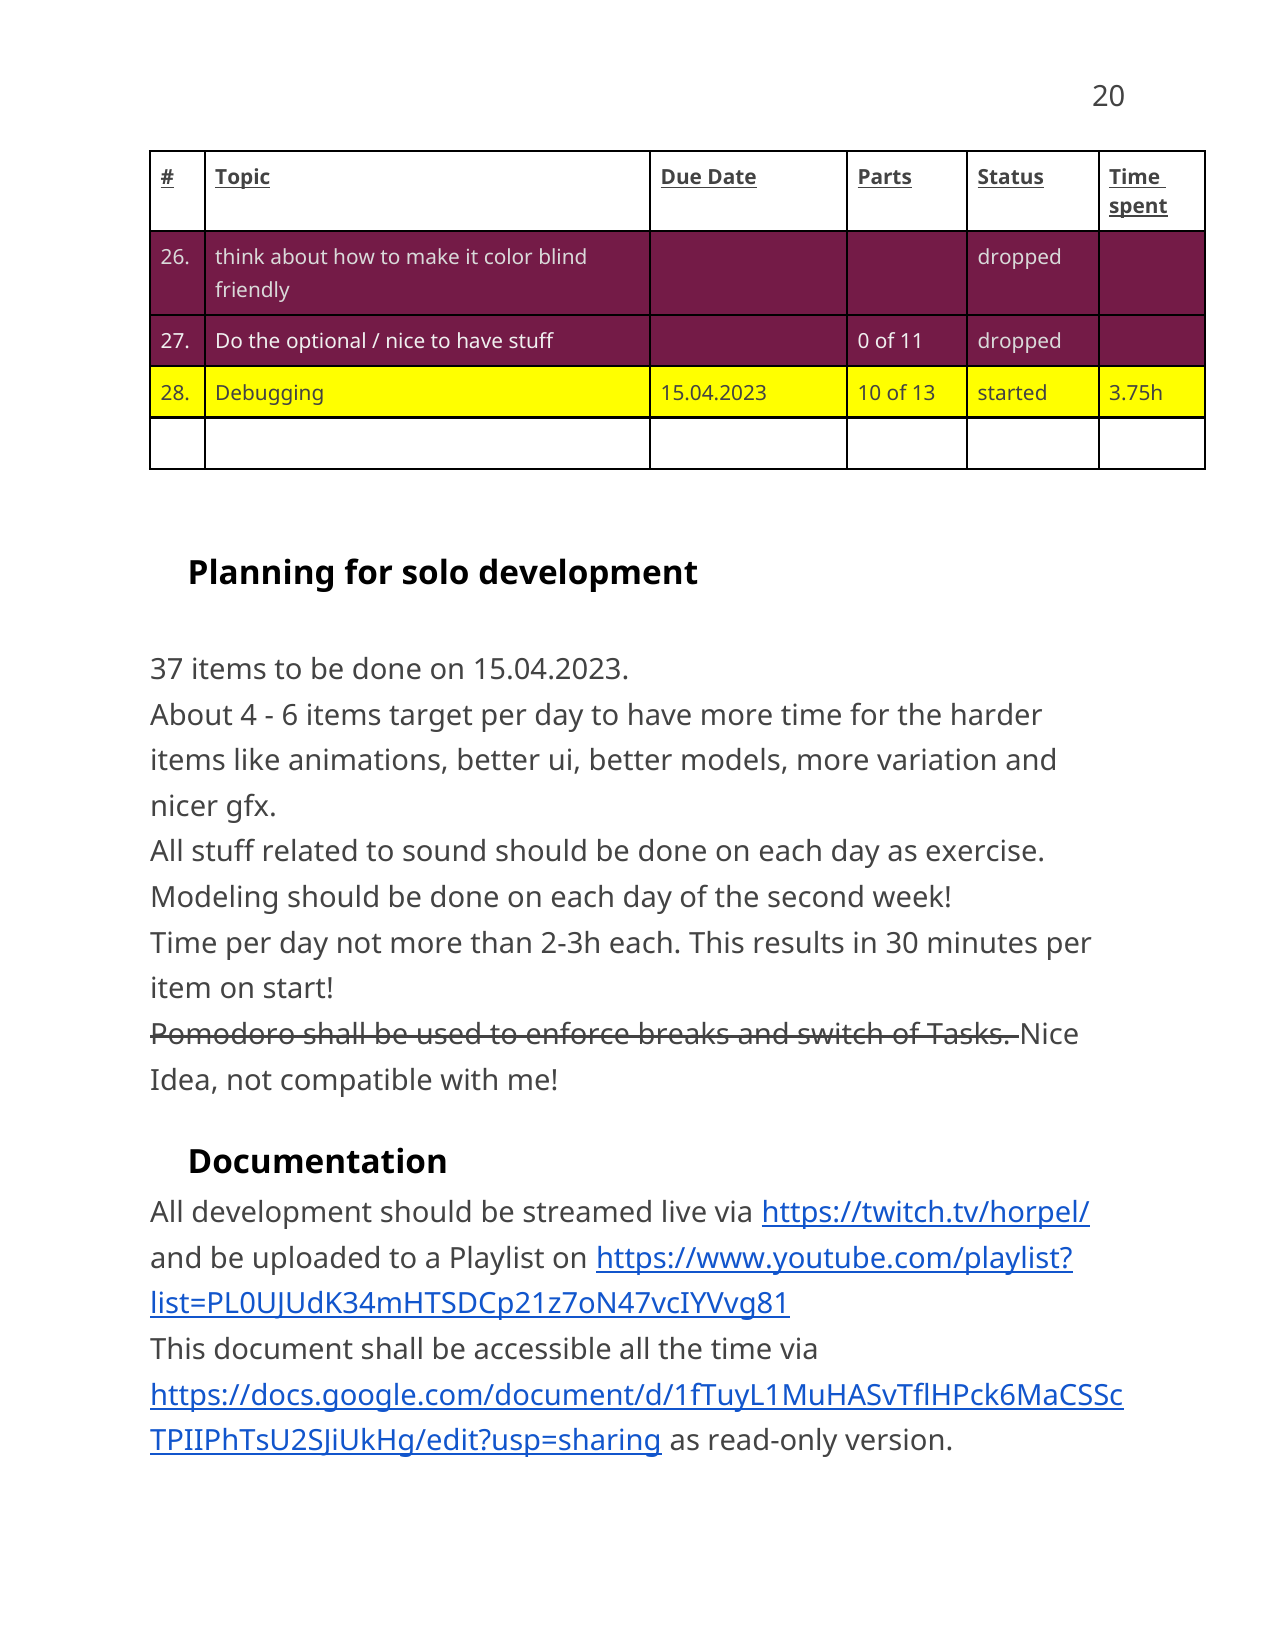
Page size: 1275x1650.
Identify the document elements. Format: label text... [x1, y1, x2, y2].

table_cell [651, 316, 846, 365]
table_cell [651, 419, 846, 468]
table_cell [1100, 419, 1204, 468]
table_cell [1100, 316, 1204, 365]
table_cell [848, 419, 966, 468]
table_cell 26. [151, 232, 204, 314]
table_cell [848, 232, 966, 314]
subtitle Documentation [187, 1138, 1125, 1183]
table_header Topic [206, 152, 649, 230]
text Pomodoro shall be used to enforce breaks and switch of Tasks. Nice Idea, not compatible with me! [150, 1013, 1125, 1098]
table_header Status [968, 152, 1098, 230]
table_cell think about how to make it color blind friendly [206, 232, 649, 314]
text 37 items to be done on 15.04.2023. [150, 648, 1125, 688]
table_cell started [968, 367, 1098, 416]
table_cell [206, 419, 649, 468]
table_cell 3.75h [1100, 367, 1204, 416]
table_header # [151, 152, 204, 230]
text This document shall be accessible all the time via https://docs.google.com/document/d/1fTuyL1MuHASvTflHPck6MaCSScTPIIPhTsU2SJiUkHg/edit?usp=sharing as read-only version. [150, 1328, 1125, 1459]
text All development should be streamed live via https://twitch.tv/horpel/ and be uploaded to a Playlist on https://www.youtube.com/playlist?list=PL0UJUdK34mHTSDCp21z7oN47vcIYVvg81 [150, 1192, 1125, 1322]
subtitle Planning for solo development [187, 549, 1125, 594]
table_cell [1100, 232, 1204, 314]
table_cell dropped [968, 316, 1098, 365]
table_cell [651, 232, 846, 314]
table_cell 0 of 11 [848, 316, 966, 365]
table_cell [968, 419, 1098, 468]
table_cell [151, 419, 204, 468]
text Time per day not more than 2-3h each. This results in 30 minutes per item on start! [150, 922, 1125, 1007]
table_header Time spent [1100, 152, 1204, 230]
table_cell 10 of 13 [848, 367, 966, 416]
text All stuff related to sound should be done on each day as exercise. [150, 831, 1125, 870]
text Modeling should be done on each day of the second week! [150, 876, 1125, 916]
text About 4 - 6 items target per day to have more time for the harder items like animations, better ui, better models, more variation and nicer gfx. [150, 694, 1125, 825]
table_cell Do the optional / nice to have stuff [206, 316, 649, 365]
table_cell 27. [151, 316, 204, 365]
table_cell dropped [968, 232, 1098, 314]
table_header Parts [848, 152, 966, 230]
table_cell 28. [151, 367, 204, 416]
table_cell 15.04.2023 [651, 367, 846, 416]
table_header Due Date [651, 152, 846, 230]
table_cell Debugging [206, 367, 649, 416]
